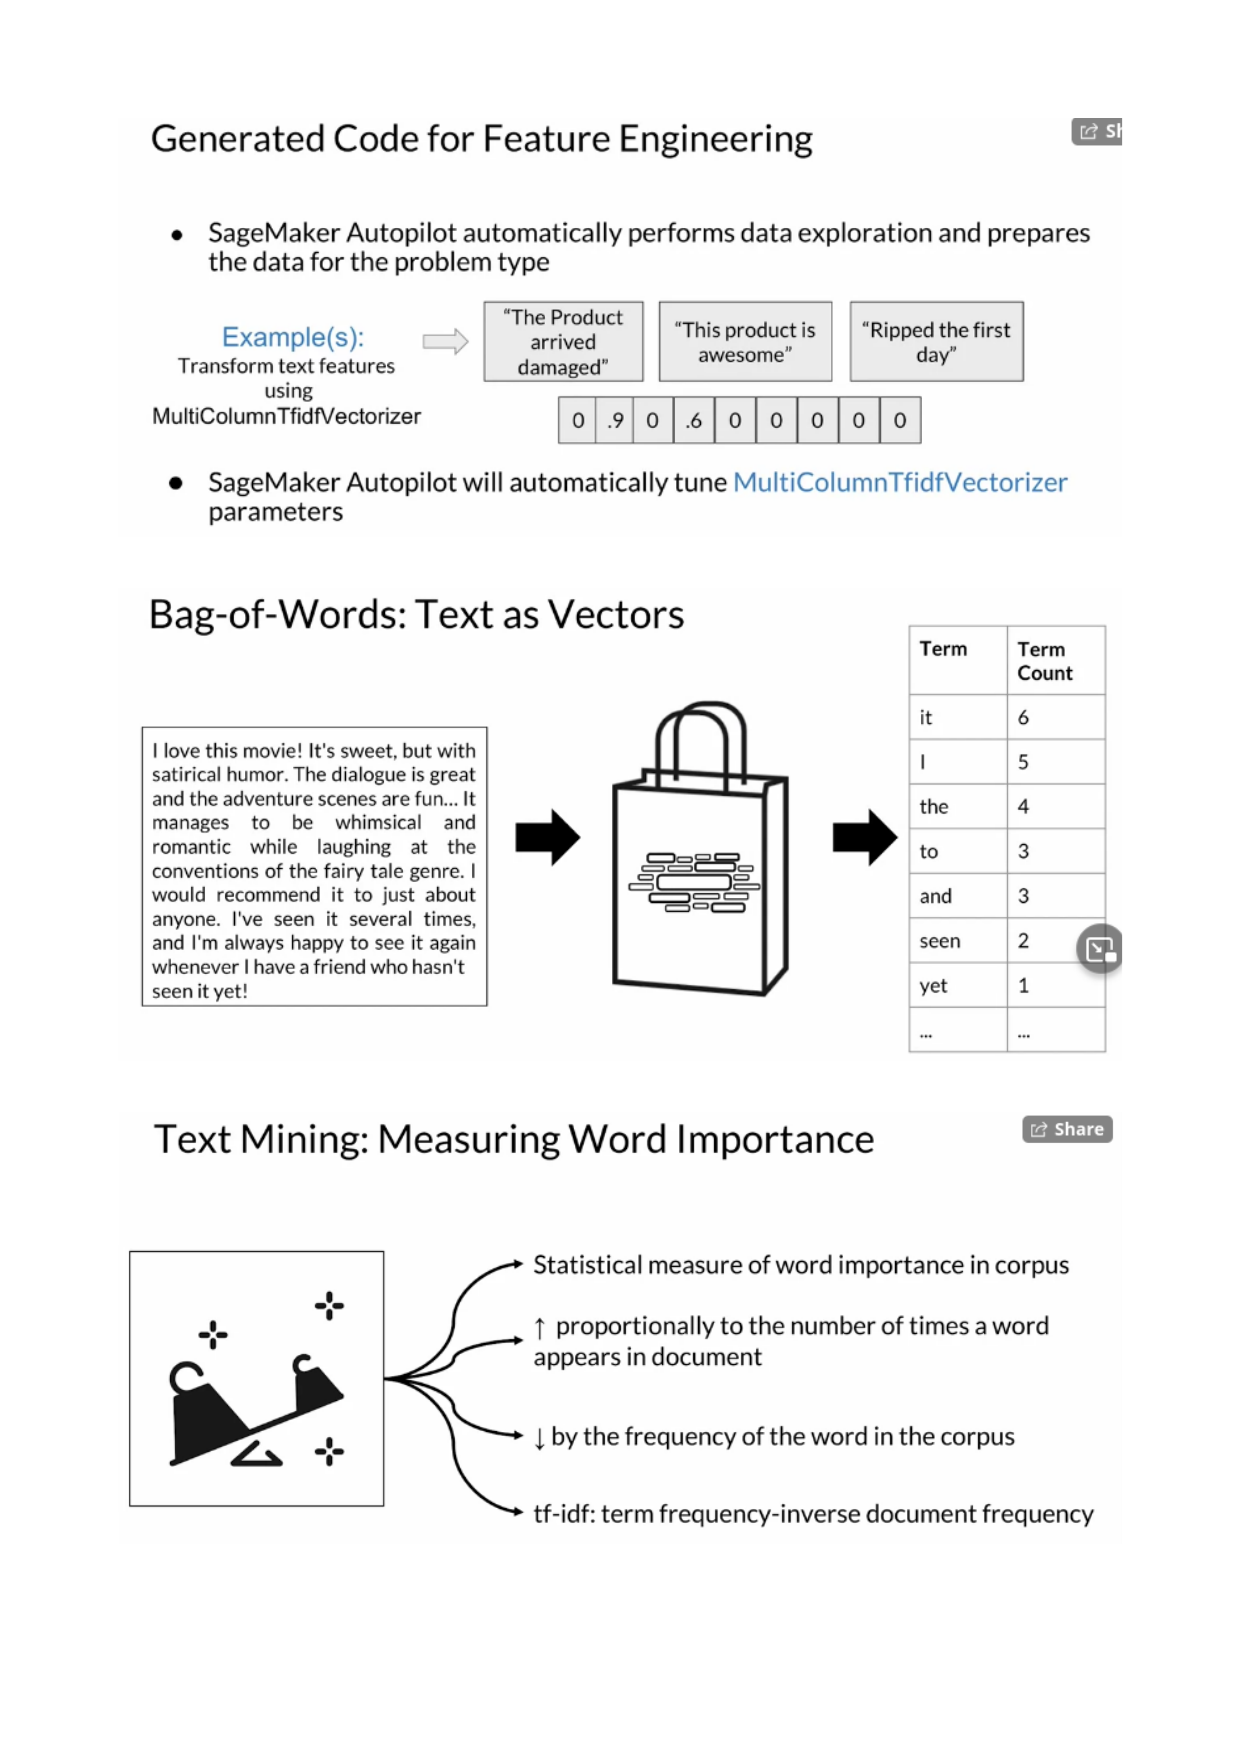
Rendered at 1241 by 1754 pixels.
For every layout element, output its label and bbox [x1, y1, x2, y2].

picture [118, 118, 1123, 537]
picture [118, 1112, 1123, 1544]
picture [118, 588, 1123, 1061]
